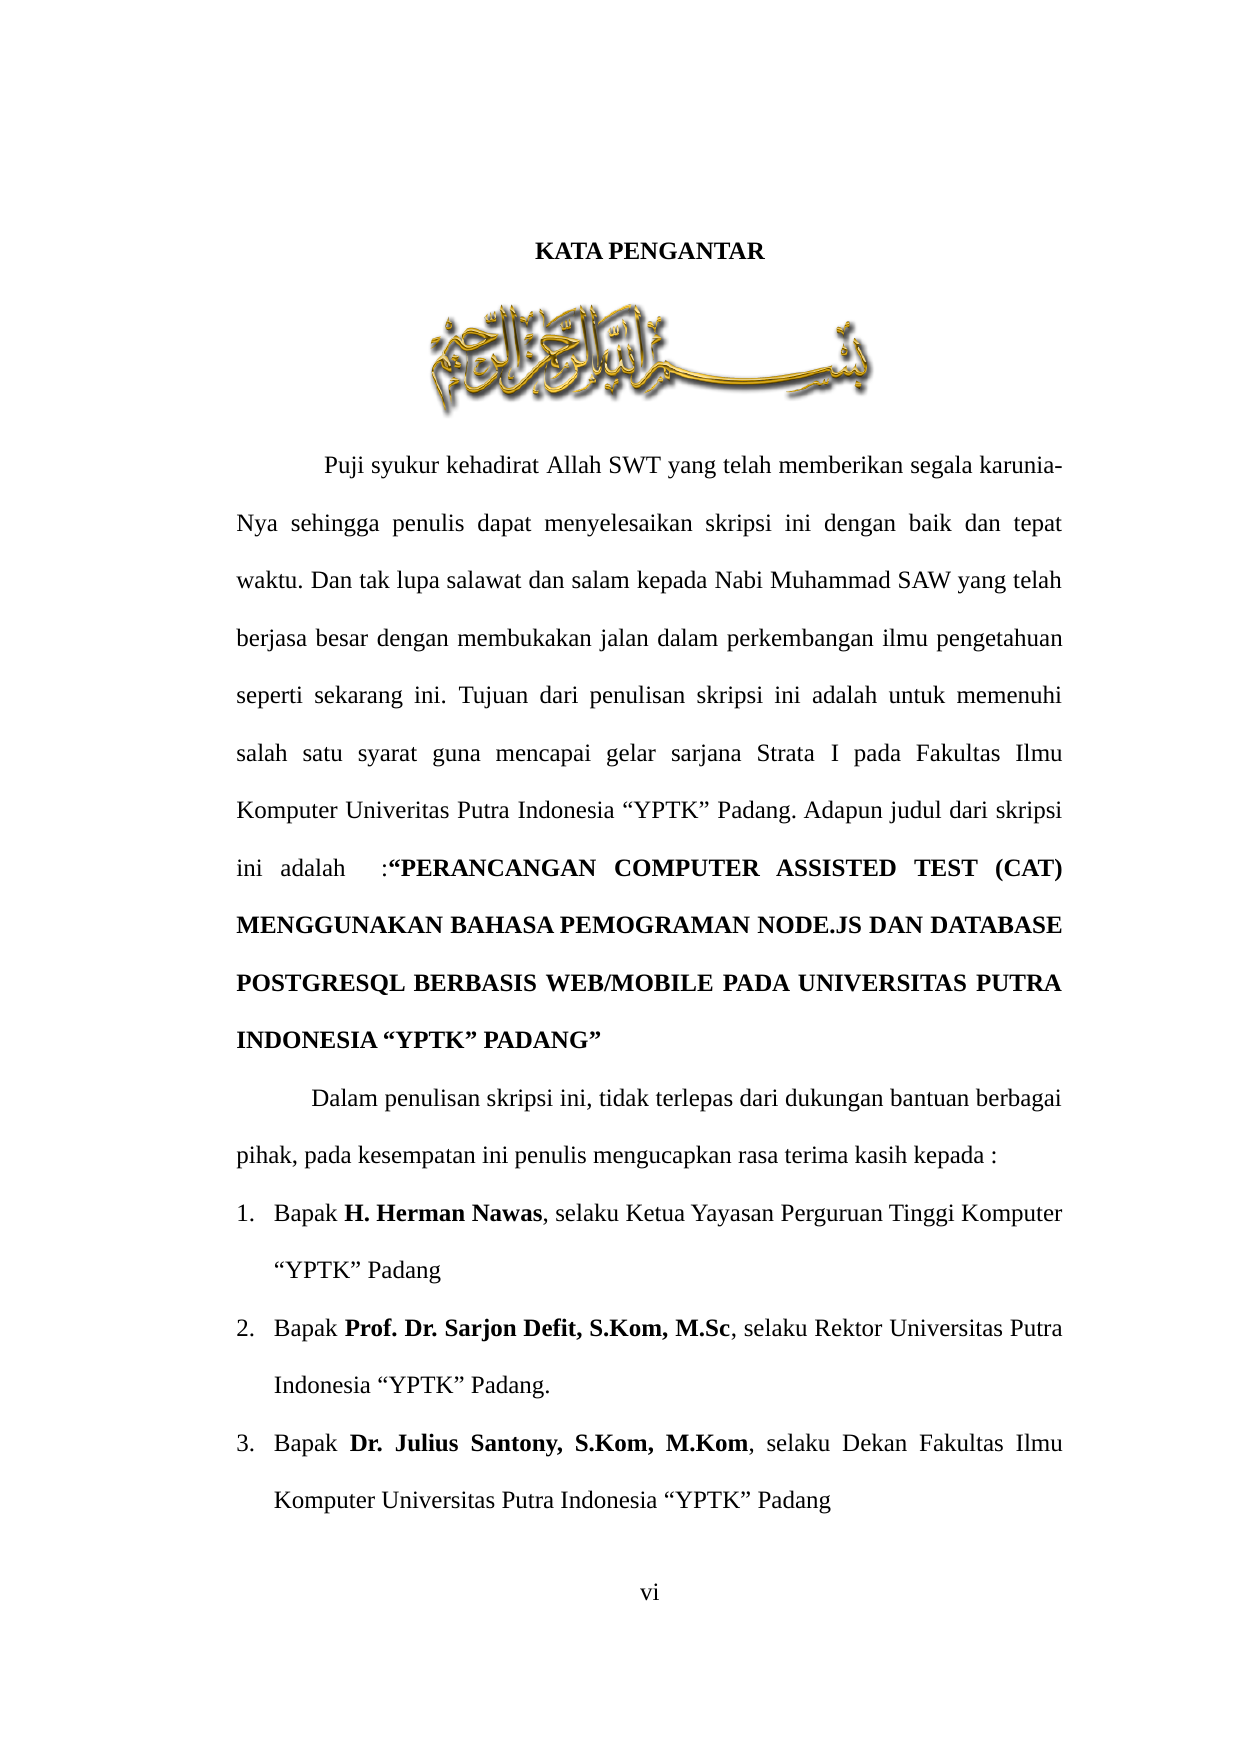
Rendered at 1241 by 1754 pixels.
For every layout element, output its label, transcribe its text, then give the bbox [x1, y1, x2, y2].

list Bapak Dr. Julius Santony, S.Kom, M.Kom, selaku Dekan Fakultas Ilmu Komputer Universitas Putra Indonesia “YPTK” Padang [236, 1428, 1063, 1514]
text Puji syukur kehadirat Allah SWT yang telah memberikan segala karunia-Nya sehingga penulis dapat menyelesaikan skripsi ini dengan baik dan tepat waktu. Dan tak lupa salawat dan salam kepada Nabi Muhammad SAW yang telah berjasa besar dengan membukakan jalan dalam perkembangan ilmu pengetahuan seperti sekarang ini. Tujuan dari penulisan skripsi ini adalah untuk memenuhi salah satu syarat guna mencapai gelar sarjana Strata I pada Fakultas Ilmu Komputer Univeritas Putra Indonesia “YPTK” Padang. Adapun judul dari skripsi ini adalah :“PERANCANGAN COMPUTER ASSISTED TEST (CAT) MENGGUNAKAN BAHASA PEMOGRAMAN NODE.JS DAN DATABASE POSTGRESQL BERBASIS WEB/MOBILE PADA UNIVERSITAS PUTRA INDONESIA “YPTK” PADANG” [236, 451, 1063, 1054]
list Bapak H. Herman Nawas, selaku Ketua Yayasan Perguruan Tinggi Komputer “YPTK” Padang [236, 1198, 1063, 1284]
text KATA PENGANTAR [236, 236, 1063, 265]
picture [424, 293, 877, 422]
list Bapak Prof. Dr. Sarjon Defit, S.Kom, M.Sc, selaku Rektor Universitas Putra Indonesia “YPTK” Padang. [236, 1313, 1063, 1399]
title Dalam penulisan skripsi ini, tidak terlepas dari dukungan bantuan berbagai pihak, pada kesempatan ini penulis mengucapkan rasa terima kasih kepada : [236, 1083, 1063, 1169]
